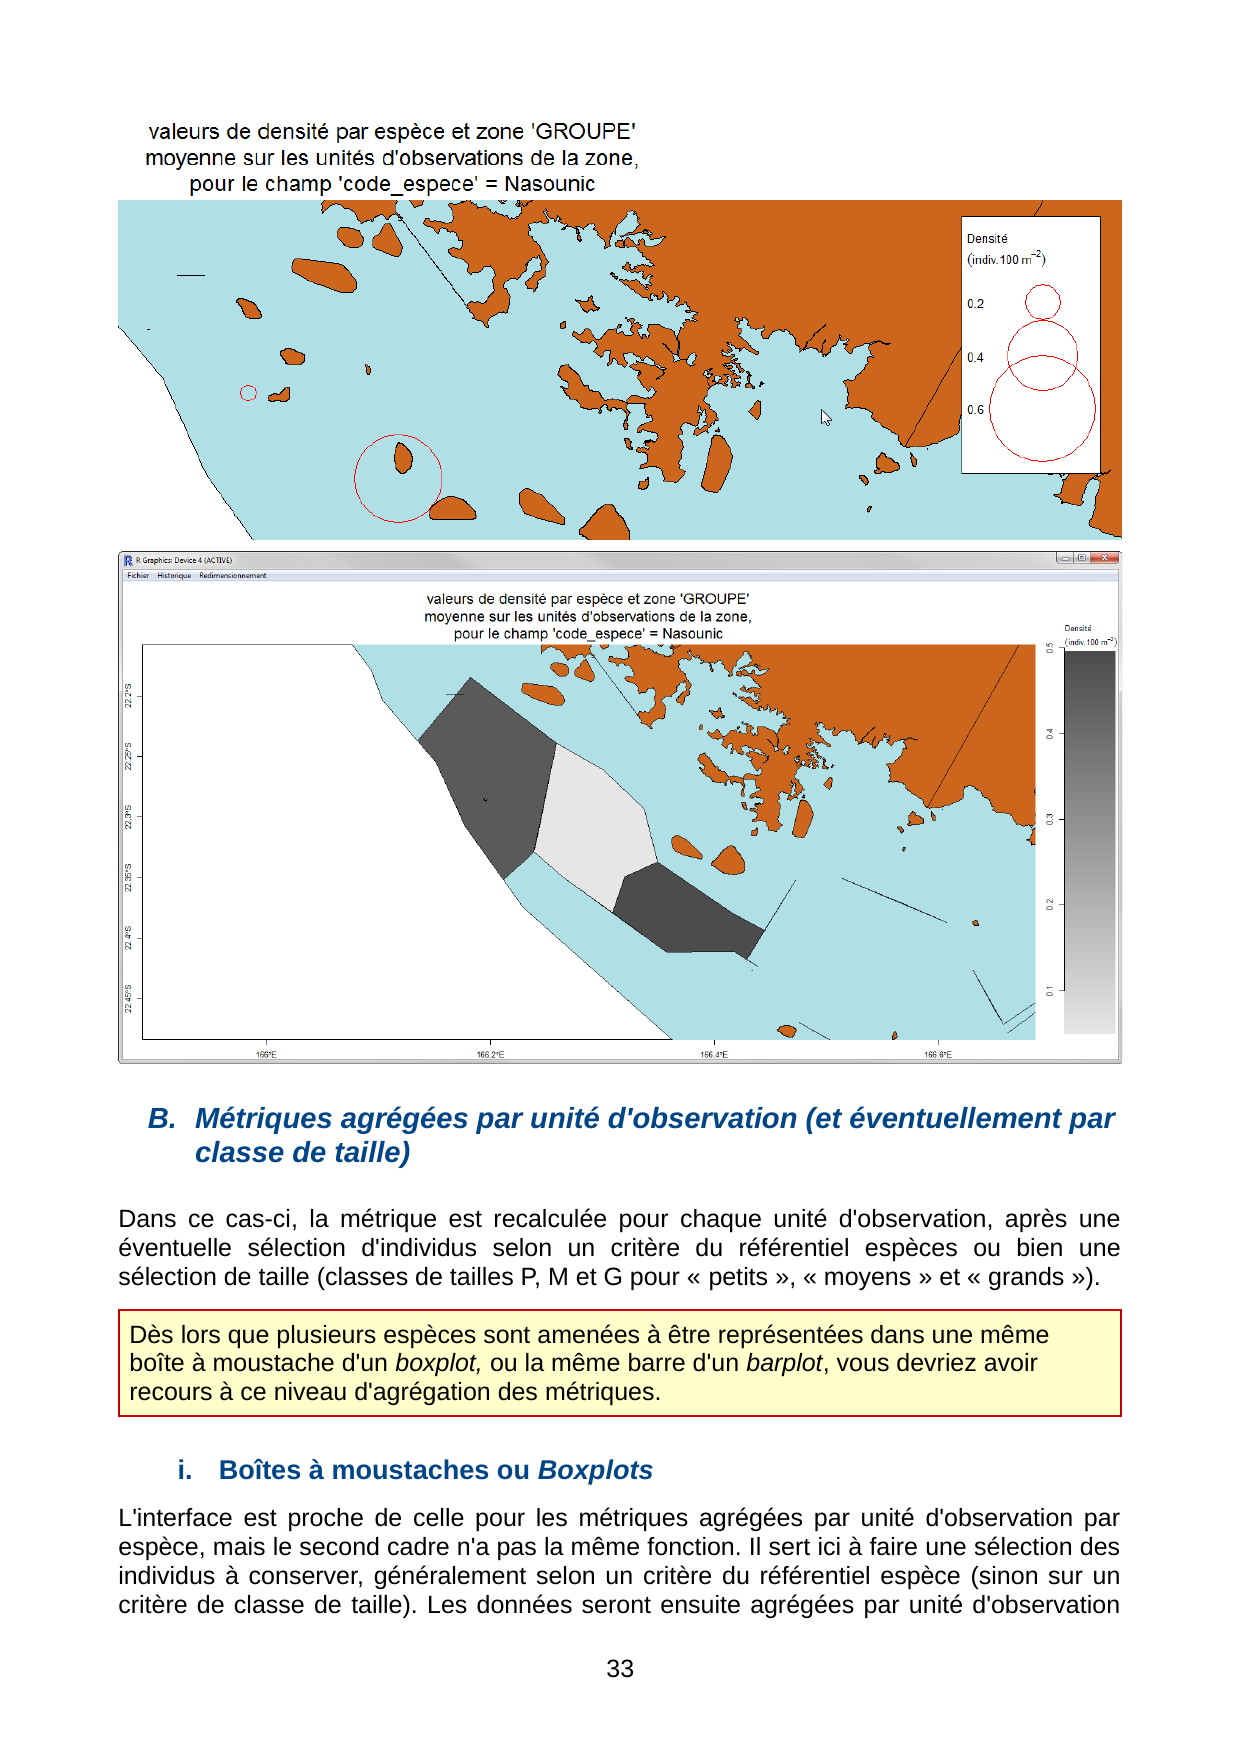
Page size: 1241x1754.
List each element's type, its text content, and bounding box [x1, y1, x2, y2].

text Dès lors que plusieurs espèces sont amenées à être représentées dans une même boîte à moustache d'un boxplot, ou la même barre d'un barplot, vous devriez avoir recours à ce niveau d'agrégation des métriques. [120, 1311, 1120, 1415]
picture [118, 551, 1123, 1064]
text L'interface est proche de celle pour les métriques agrégées par unité d'observation par espèce, mais le second cadre n'a pas la même fonction. Il sert ici à faire une sélection des individus à conserver, généralement selon un critère du référentiel espèce (sinon sur un critère de classe de taille). Les données seront ensuite agrégées par unité d'observation [118, 1503, 1122, 1618]
picture [118, 106, 1123, 540]
subtitle Boîtes à moustaches ou Boxplots [177, 1454, 1122, 1485]
subtitle Métriques agrégées par unité d'observation (et éventuellement par classe de taille) [148, 1101, 1122, 1168]
text Dans ce cas-ci, la métrique est recalculée pour chaque unité d'observation, après une éventuelle sélection d'individus selon un critère du référentiel espèces ou bien une sélection de taille (classes de tailles P, M et G pour « petits », « moyens » et « grands »). [118, 1204, 1122, 1291]
